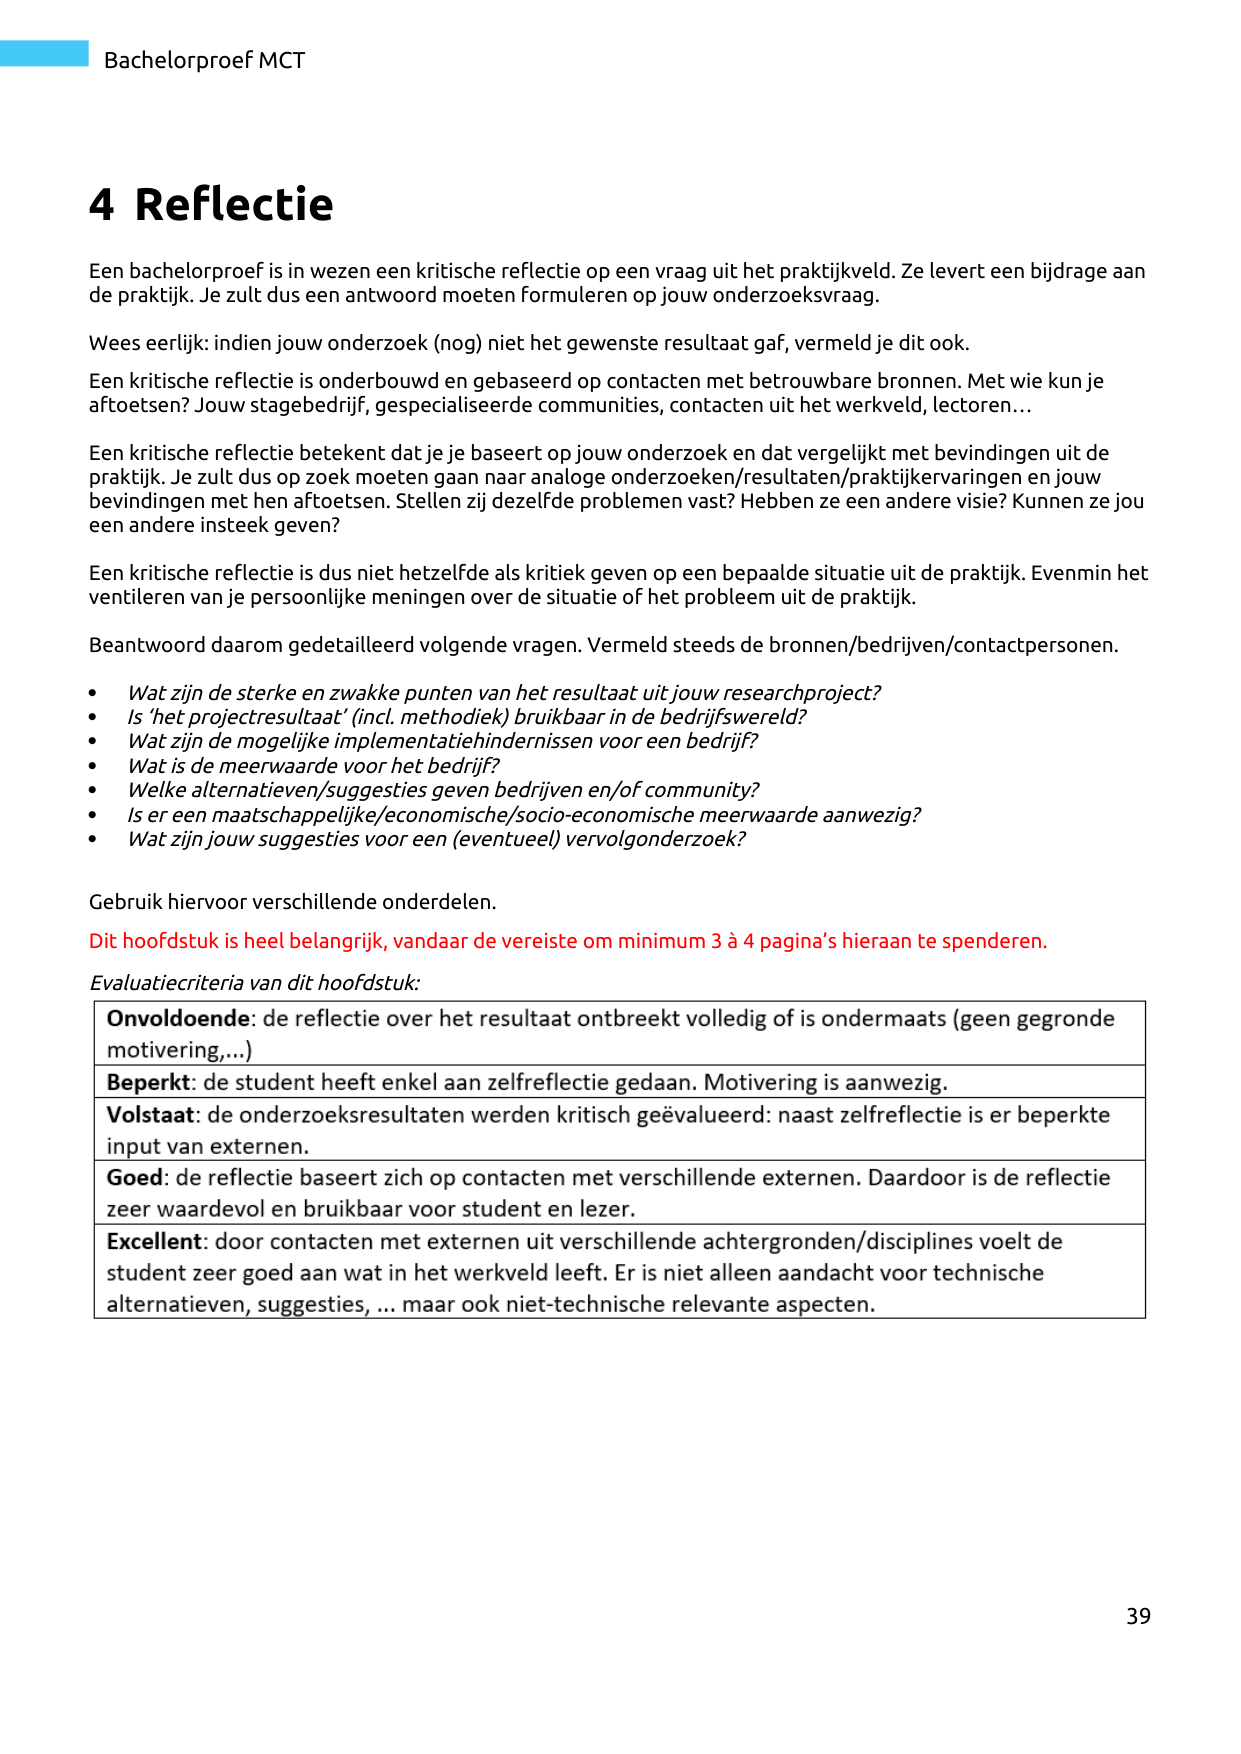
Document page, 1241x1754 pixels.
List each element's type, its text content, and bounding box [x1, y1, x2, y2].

text Een kritische reflectie is dus niet hetzelfde als kritiek geven op een bepaalde situatie uit de praktijk. Evenmin het ventileren van je persoonlijke meningen over de situatie of het probleem uit de praktijk. [89, 560, 1152, 608]
list Wat zijn de mogelijke implementatiehindernissen voor een bedrijf? [89, 729, 1152, 753]
text Een kritische reflectie is onderbouwd en gebaseerd op contacten met betrouwbare bronnen. Met wie kun je aftoetsen? Jouw stagebedrijf, gespecialiseerde communities, contacten uit het werkveld, lectoren… [89, 368, 1152, 416]
list Wat zijn jouw suggesties voor een (eventueel) vervolgonderzoek? [89, 827, 1152, 851]
text Wees eerlijk: indien jouw onderzoek (nog) niet het gewenste resultaat gaf, vermeld je dit ook. [89, 330, 1152, 354]
list Welke alternatieven/suggesties geven bedrijven en/of community? [89, 778, 1152, 802]
text Dit hoofdstuk is heel belangrijk, vandaar de vereiste om minimum 3 à 4 pagina’s hieraan te spenderen. [89, 928, 1152, 952]
text Beantwoord daarom gedetailleerd volgende vragen. Vermeld steeds de bronnen/bedrijven/contactpersonen. [89, 632, 1152, 656]
picture [88, 996, 1152, 1327]
text Gebruik hiervoor verschillende onderdelen. [89, 890, 1152, 914]
list Is er een maatschappelijke/economische/socio-economische meerwaarde aanwezig? [89, 802, 1152, 827]
text Een kritische reflectie betekent dat je je baseert op jouw onderzoek en dat vergelijkt met bevindingen uit de praktijk. Je zult dus op zoek moeten gaan naar analoge onderzoeken/resultaten/praktijkervaringen en jouw bevindingen met hen aftoetsen. Stellen zij dezelfde problemen vast? Hebben ze een andere visie? Kunnen ze jou een andere insteek geven? [89, 440, 1152, 536]
subtitle Reflectie [89, 177, 1152, 229]
list Wat is de meerwaarde voor het bedrijf? [89, 753, 1152, 778]
list Is ‘het projectresultaat’ (incl. methodiek) bruikbaar in de bedrijfswereld? [89, 704, 1152, 729]
list Wat zijn de sterke en zwakke punten van het resultaat uit jouw researchproject? [89, 680, 1152, 704]
text Evaluatiecriteria van dit hoofdstuk: [89, 971, 1152, 996]
text Een bachelorproef is in wezen een kritische reflectie op een vraag uit het praktijkveld. Ze levert een bijdrage aan de praktijk. Je zult dus een antwoord moeten formuleren op jouw onderzoeksvraag. [89, 258, 1152, 306]
